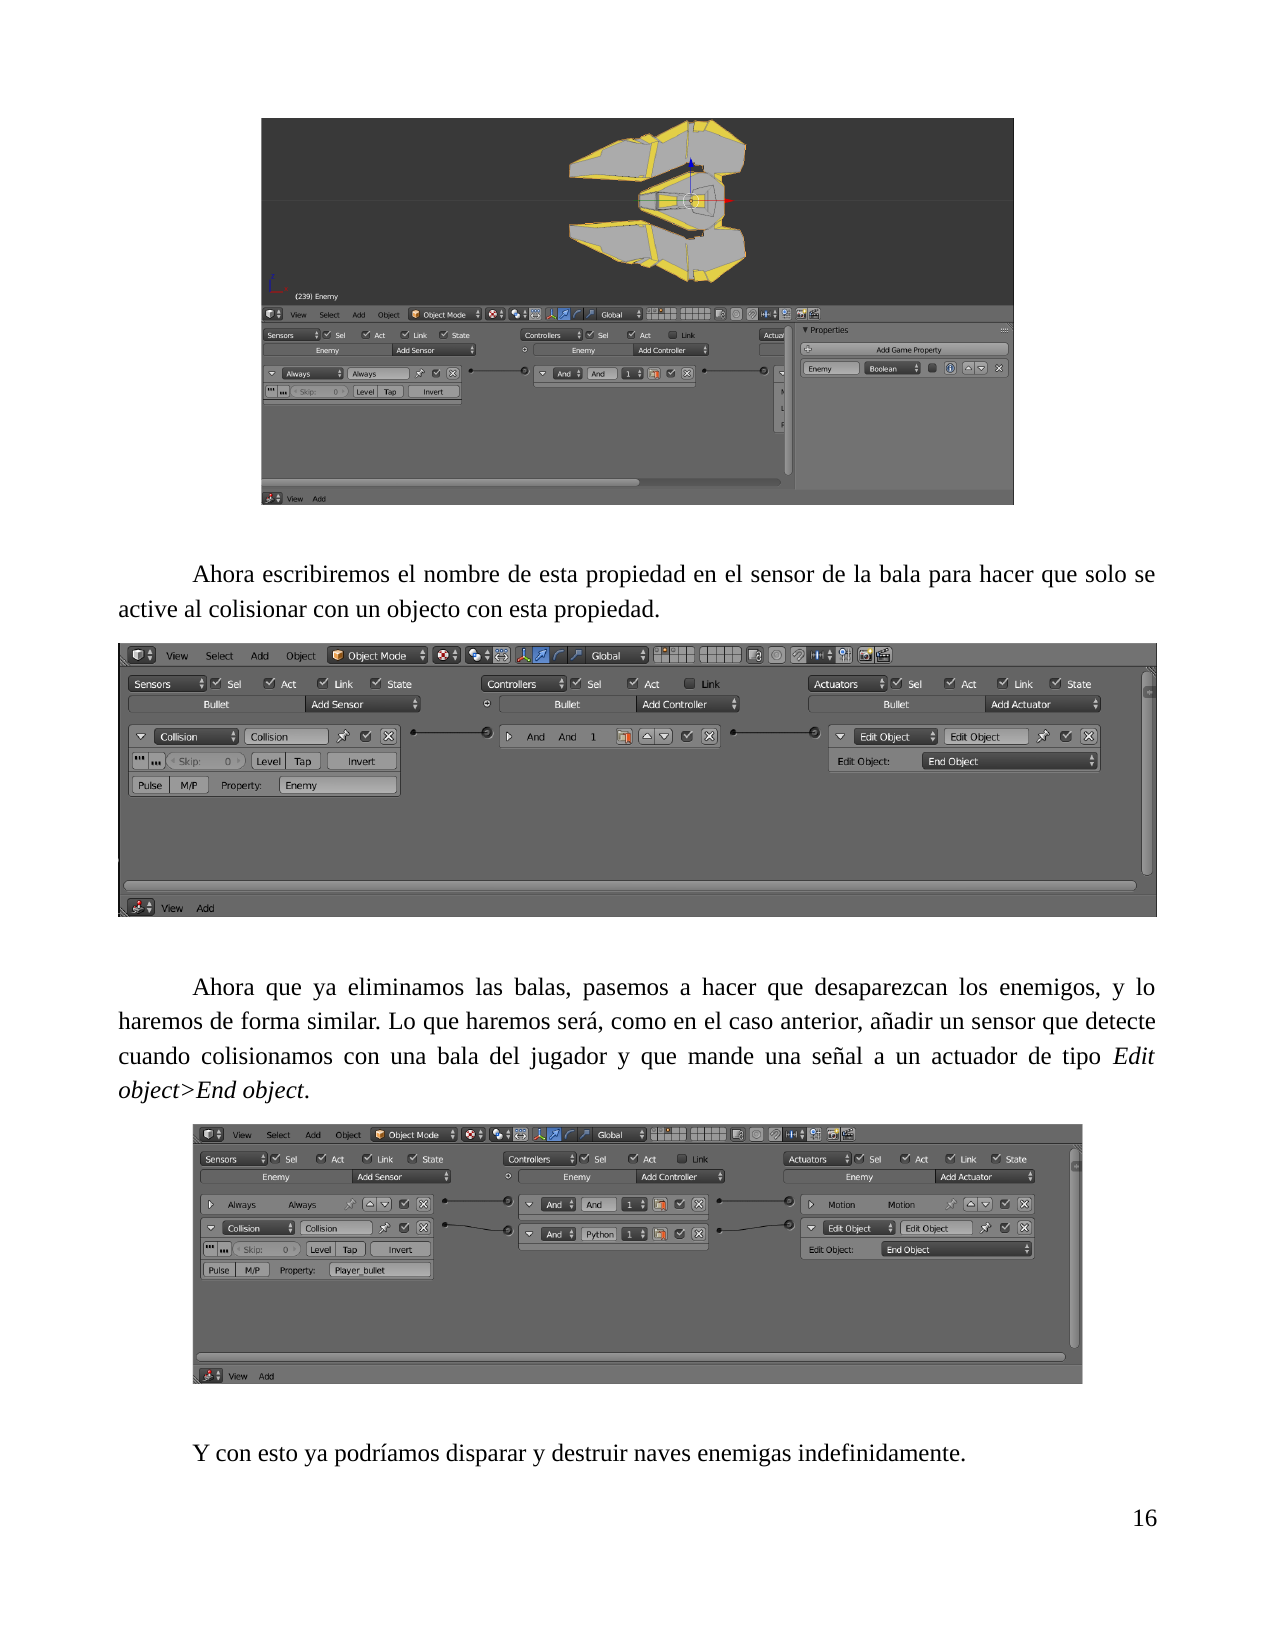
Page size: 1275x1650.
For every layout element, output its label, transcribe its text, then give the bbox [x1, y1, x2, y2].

picture [261, 118, 1014, 505]
text Ahora que ya eliminamos las balas, pasemos a hacer que desaparezcan los enemigos, y lo haremos de forma similar. Lo que haremos será, como en el caso anterior, añadir un sensor que detecte cuando colisionamos con una bala del jugador y que mande una señal a un actuador de tipo Edit object>End object. [118, 972, 1157, 1104]
text Ahora escribiremos el nombre de esta propiedad en el sensor de la bala para hacer que solo se active al colisionar con un objecto con esta propiedad. [118, 559, 1157, 623]
text Y con esto ya podríamos disparar y destruir naves enemigas indefinidamente. [118, 1438, 1157, 1467]
picture [118, 643, 1157, 917]
picture [192, 1124, 1083, 1384]
